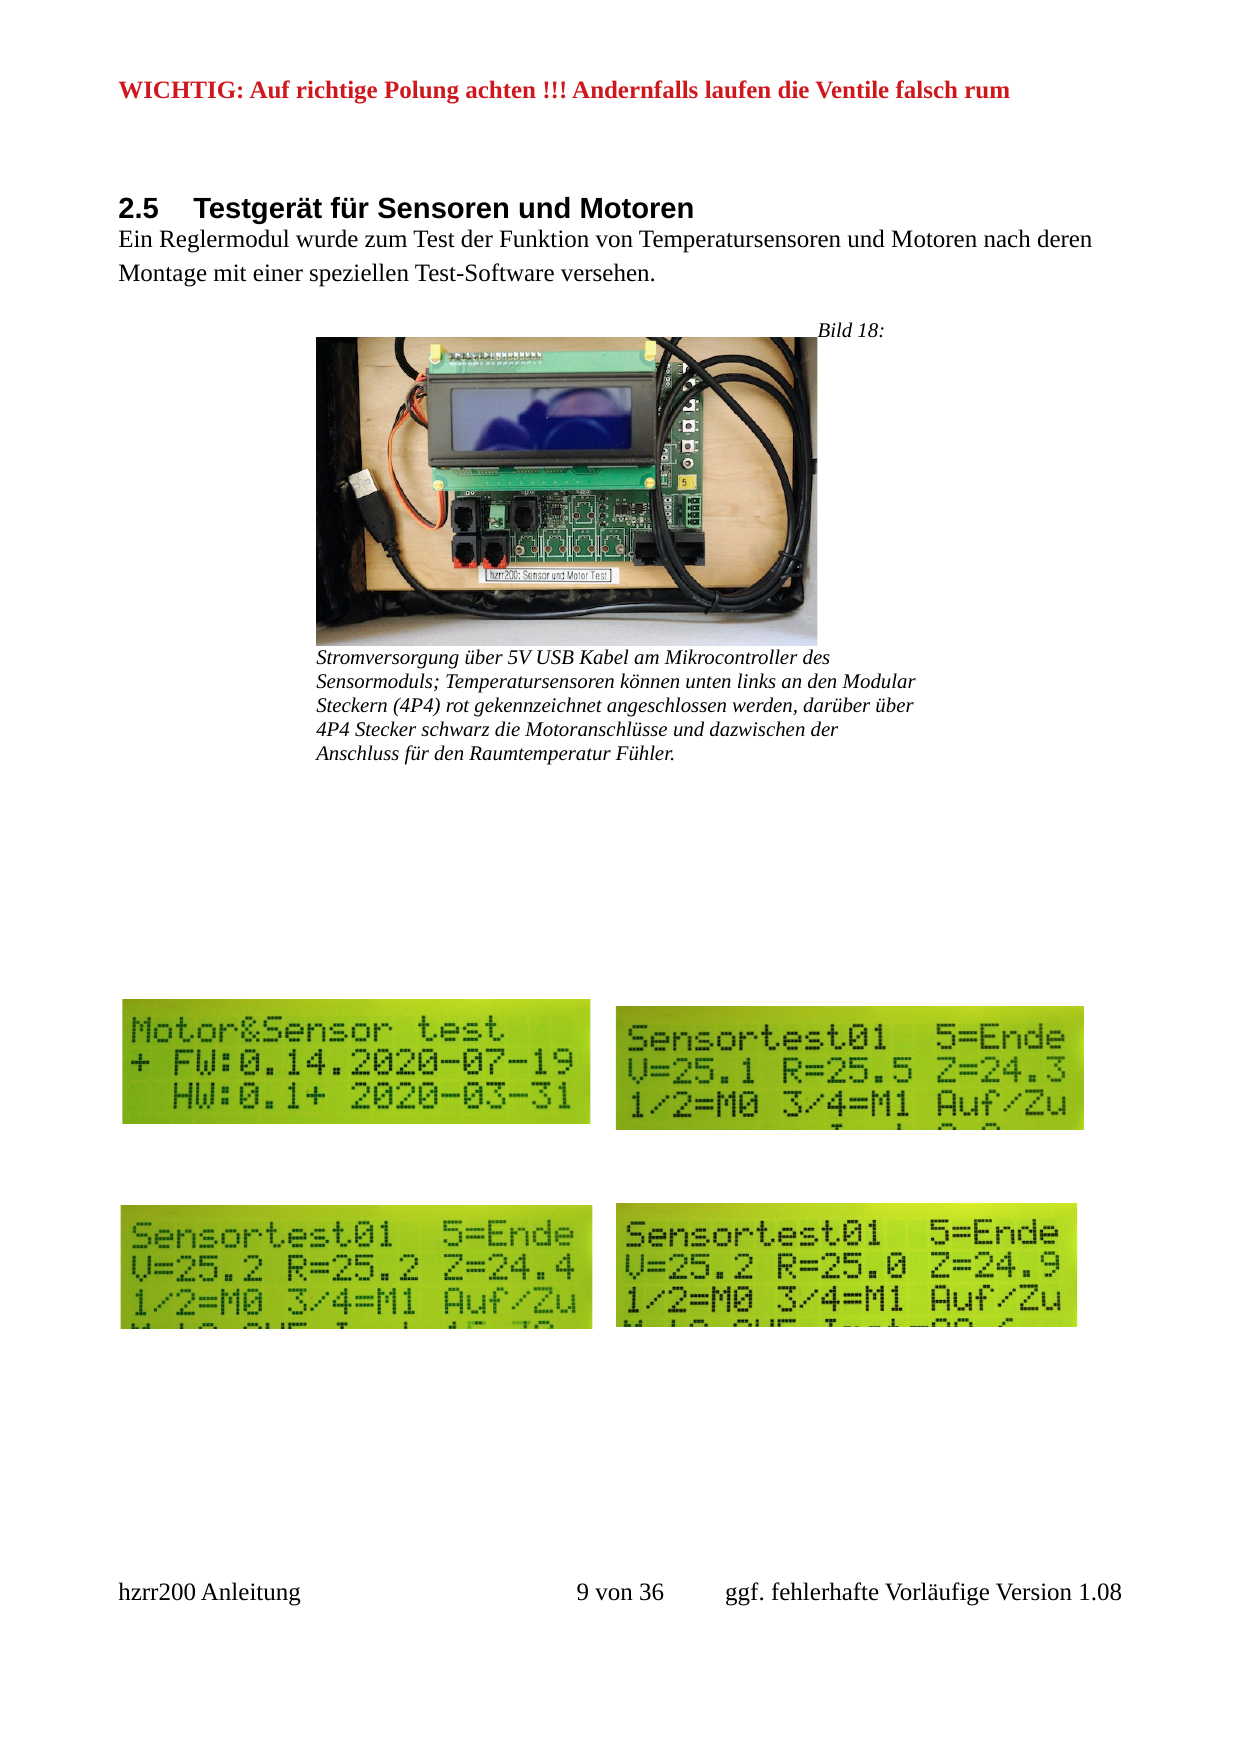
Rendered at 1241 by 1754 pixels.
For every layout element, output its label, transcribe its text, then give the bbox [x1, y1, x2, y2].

picture [616, 1203, 1078, 1327]
text Bild 21: Taste2 bei angeschlossenem Motor gedrückt: Motor0 Zu auf Anschlag, Strom ist 98.6mA (typischer Wert, kann zwischen 80 und 120mA sein) [616, 1184, 1077, 1203]
text Bild 18: Stromversorgung über 5V USB Kabel am Mikrocontroller des Sensormoduls; Temperatursensoren können unten links an den Modular Steckern (4P4) rot gekennzeichnet angeschlossen werden, darüber über 4P4 Stecker schwarz die Motoranschlüsse und dazwischen der Anschluss für den Raumtemperatur Fühler. [316, 318, 924, 765]
picture [122, 999, 591, 1124]
text Bild 20: Erste Anzeige nach dem Start; V)orlauf- R)ücklauf- Z)immertemperatur in °C; Taste1: Motor0 Auf ... Taste4: Motor1 Zu; Taste 5 Neu starten [616, 987, 1084, 1006]
text Bild 22: Taste1 bei angeschlossenem Motor gedrückt: Motor0 Auf, Strom ist 15.3mA (typischer Wert, kann ca. 10 bis 40mA sein) [121, 1186, 592, 1205]
picture [316, 337, 818, 646]
text Bild 19: Start Anzeige [122, 980, 590, 999]
picture [120, 1205, 593, 1329]
text WICHTIG: Auf richtige Polung achten !!! Andernfalls laufen die Ventile falsch rum [118, 75, 1122, 104]
picture [615, 1006, 1084, 1130]
subtitle Testgerät für Sensoren und Motoren [118, 191, 1122, 224]
text Ein Reglermodul wurde zum Test der Funktion von Temperatursensoren und Motoren nach deren Montage mit einer speziellen Test-Software versehen. [118, 224, 1122, 286]
